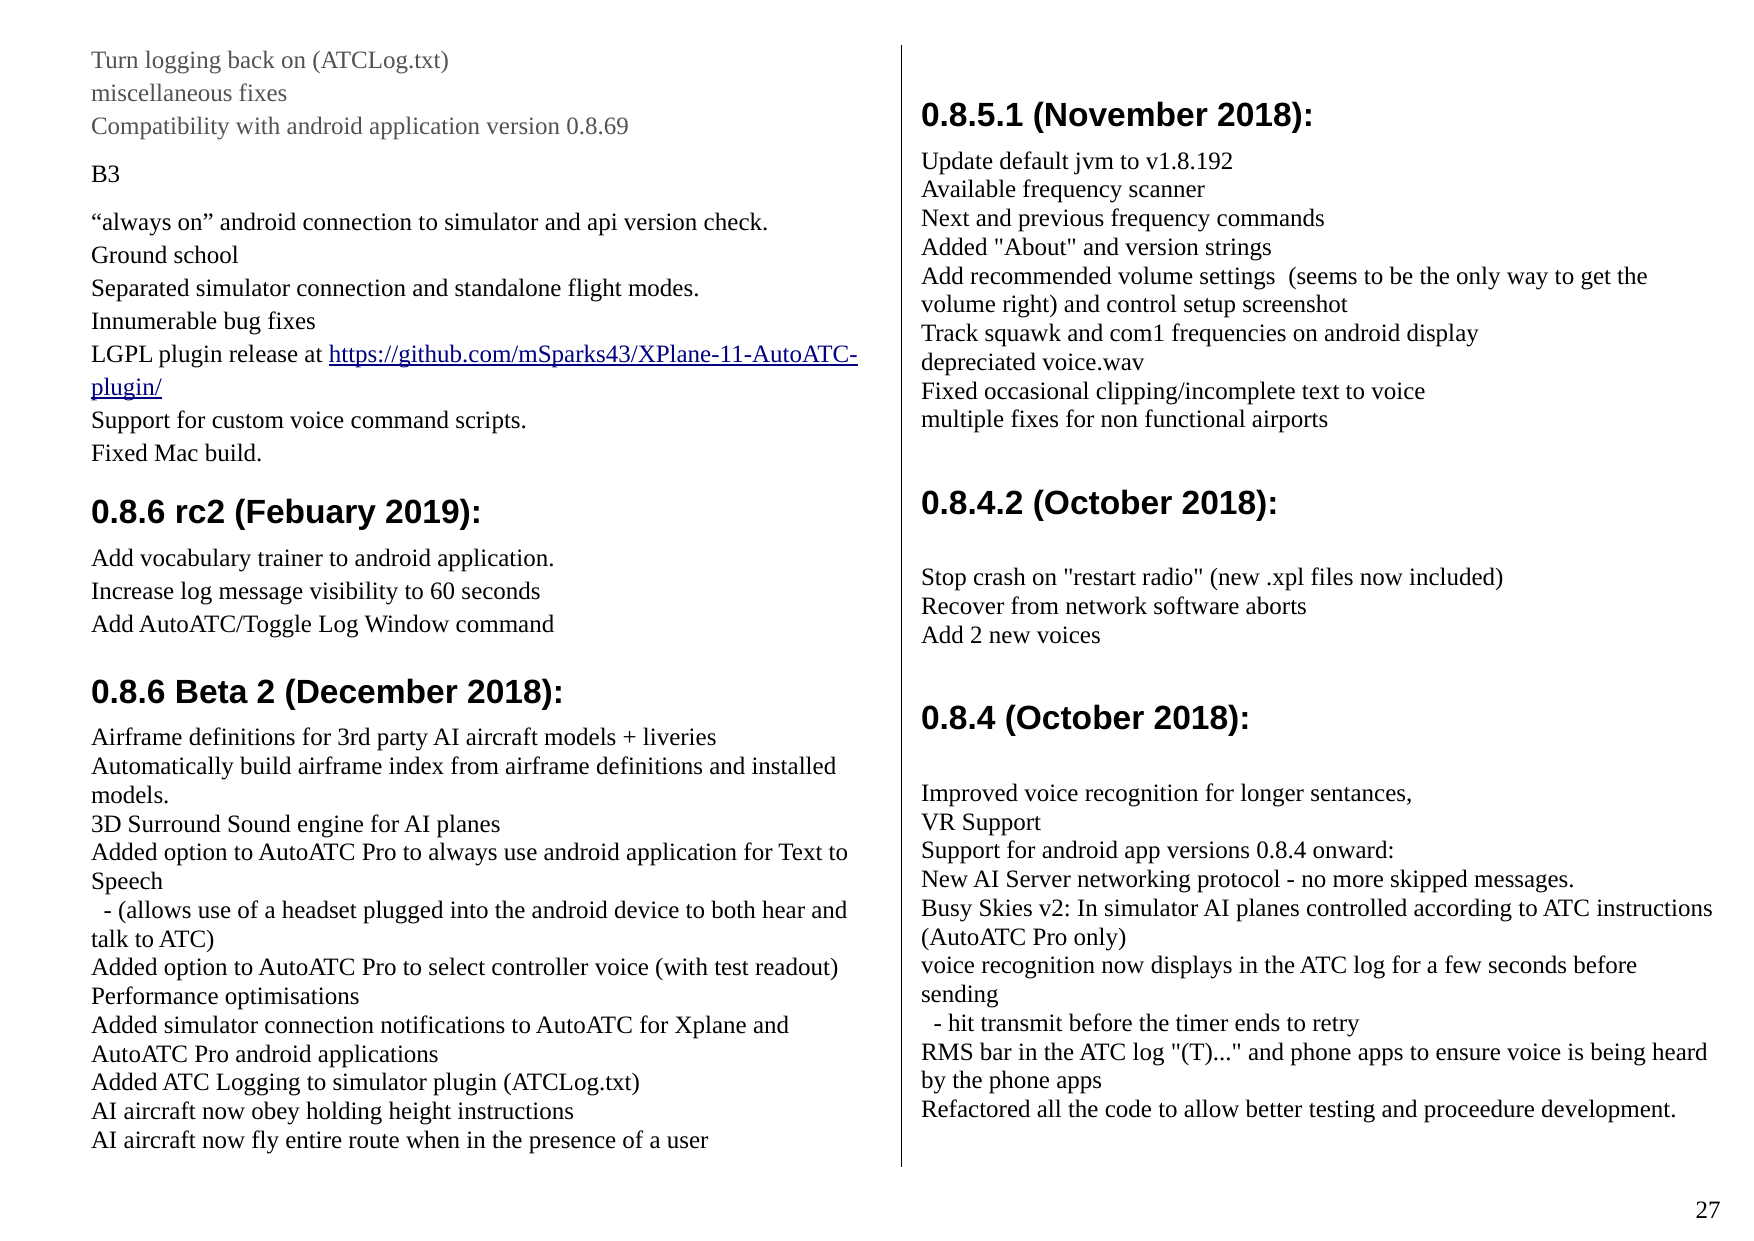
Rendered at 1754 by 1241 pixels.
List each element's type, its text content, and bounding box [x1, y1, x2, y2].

text Fixed Mac build. [91, 438, 881, 467]
text Available frequency scanner [921, 174, 1720, 203]
text Next and previous frequency commands [921, 203, 1720, 232]
text Increase log message visibility to 60 seconds [91, 576, 881, 605]
subtitle 0.8.5.1 (November 2018): [921, 95, 1738, 133]
text RMS bar in the ATC log "(T)..." and phone apps to ensure voice is being heard by the phone apps [921, 1037, 1720, 1094]
text Support for android app versions 0.8.4 onward: [921, 835, 1720, 864]
text Recover from network software aborts [921, 591, 1720, 620]
text Add recommended volume settings (seems to be the only way to get the volume right) and control setup screenshot [921, 261, 1720, 318]
text Add AutoATC/Toggle Log Window command [91, 609, 881, 638]
text Added ATC Logging to simulator plugin (ATCLog.txt) [91, 1067, 881, 1096]
text Separated simulator connection and standalone flight modes. [91, 273, 881, 302]
text Added simulator connection notifications to AutoATC for Xplane and AutoATC Pro android applications [91, 1010, 881, 1067]
subtitle 0.8.6 Beta 2 (December 2018): [91, 671, 898, 710]
text New AI Server networking protocol - no more skipped messages. [921, 864, 1720, 893]
text Update default jvm to v1.8.192 [921, 146, 1720, 174]
text Added option to AutoATC Pro to always use android application for Text to Speech [91, 837, 881, 895]
text multiple fixes for non functional airports [921, 404, 1720, 433]
text AI aircraft now fly entire route when in the presence of a user [91, 1125, 881, 1154]
text - hit transmit before the timer ends to retry [921, 1008, 1720, 1037]
text Added option to AutoATC Pro to select controller voice (with test readout) [91, 952, 881, 981]
text Stop crash on "restart radio" (new .xpl files now included) [921, 562, 1720, 591]
text AI aircraft now obey holding height instructions [91, 1096, 881, 1125]
text “always on” android connection to simulator and api version check. [91, 207, 881, 236]
text Track squawk and com1 frequencies on android display [921, 318, 1720, 347]
text Busy Skies v2: In simulator AI planes controlled according to ATC instructions (AutoATC Pro only) [921, 893, 1720, 950]
text Added "About" and version strings [921, 232, 1720, 261]
text Airframe definitions for 3rd party AI aircraft models + liveries [91, 722, 881, 751]
subtitle 0.8.6 rc2 (Febuary 2019): [91, 492, 898, 531]
text Add 2 new voices [921, 620, 1720, 649]
text Refactored all the code to allow better testing and proceedure development. [921, 1094, 1720, 1123]
text Automatically build airframe index from airframe definitions and installed models. [91, 751, 881, 809]
text - (allows use of a headset plugged into the android device to both hear and talk to ATC) [91, 895, 881, 952]
text voice recognition now displays in the ATC log for a few seconds before sending [921, 950, 1720, 1008]
text depreciated voice.wav [921, 347, 1720, 376]
text Performance optimisations [91, 981, 881, 1010]
text Turn logging back on (ATCLog.txt) miscellaneous fixes Compatibility with android application version 0.8.69 [91, 45, 881, 140]
text B3 [91, 159, 881, 188]
text Improved voice recognition for longer sentances, [921, 778, 1720, 807]
subtitle 0.8.4.2 (October 2018): [921, 483, 1738, 521]
text LGPL plugin release at https://github.com/mSparks43/XPlane-11-AutoATC-plugin/ [91, 339, 881, 401]
text Ground school [91, 240, 881, 269]
text 3D Surround Sound engine for AI planes [91, 809, 881, 837]
text Support for custom voice command scripts. [91, 405, 881, 434]
text VR Support [921, 807, 1720, 835]
subtitle 0.8.4 (October 2018): [921, 698, 1738, 737]
text Add vocabulary trainer to android application. [91, 543, 881, 572]
text Innumerable bug fixes [91, 306, 881, 335]
text Fixed occasional clipping/incomplete text to voice [921, 376, 1720, 404]
